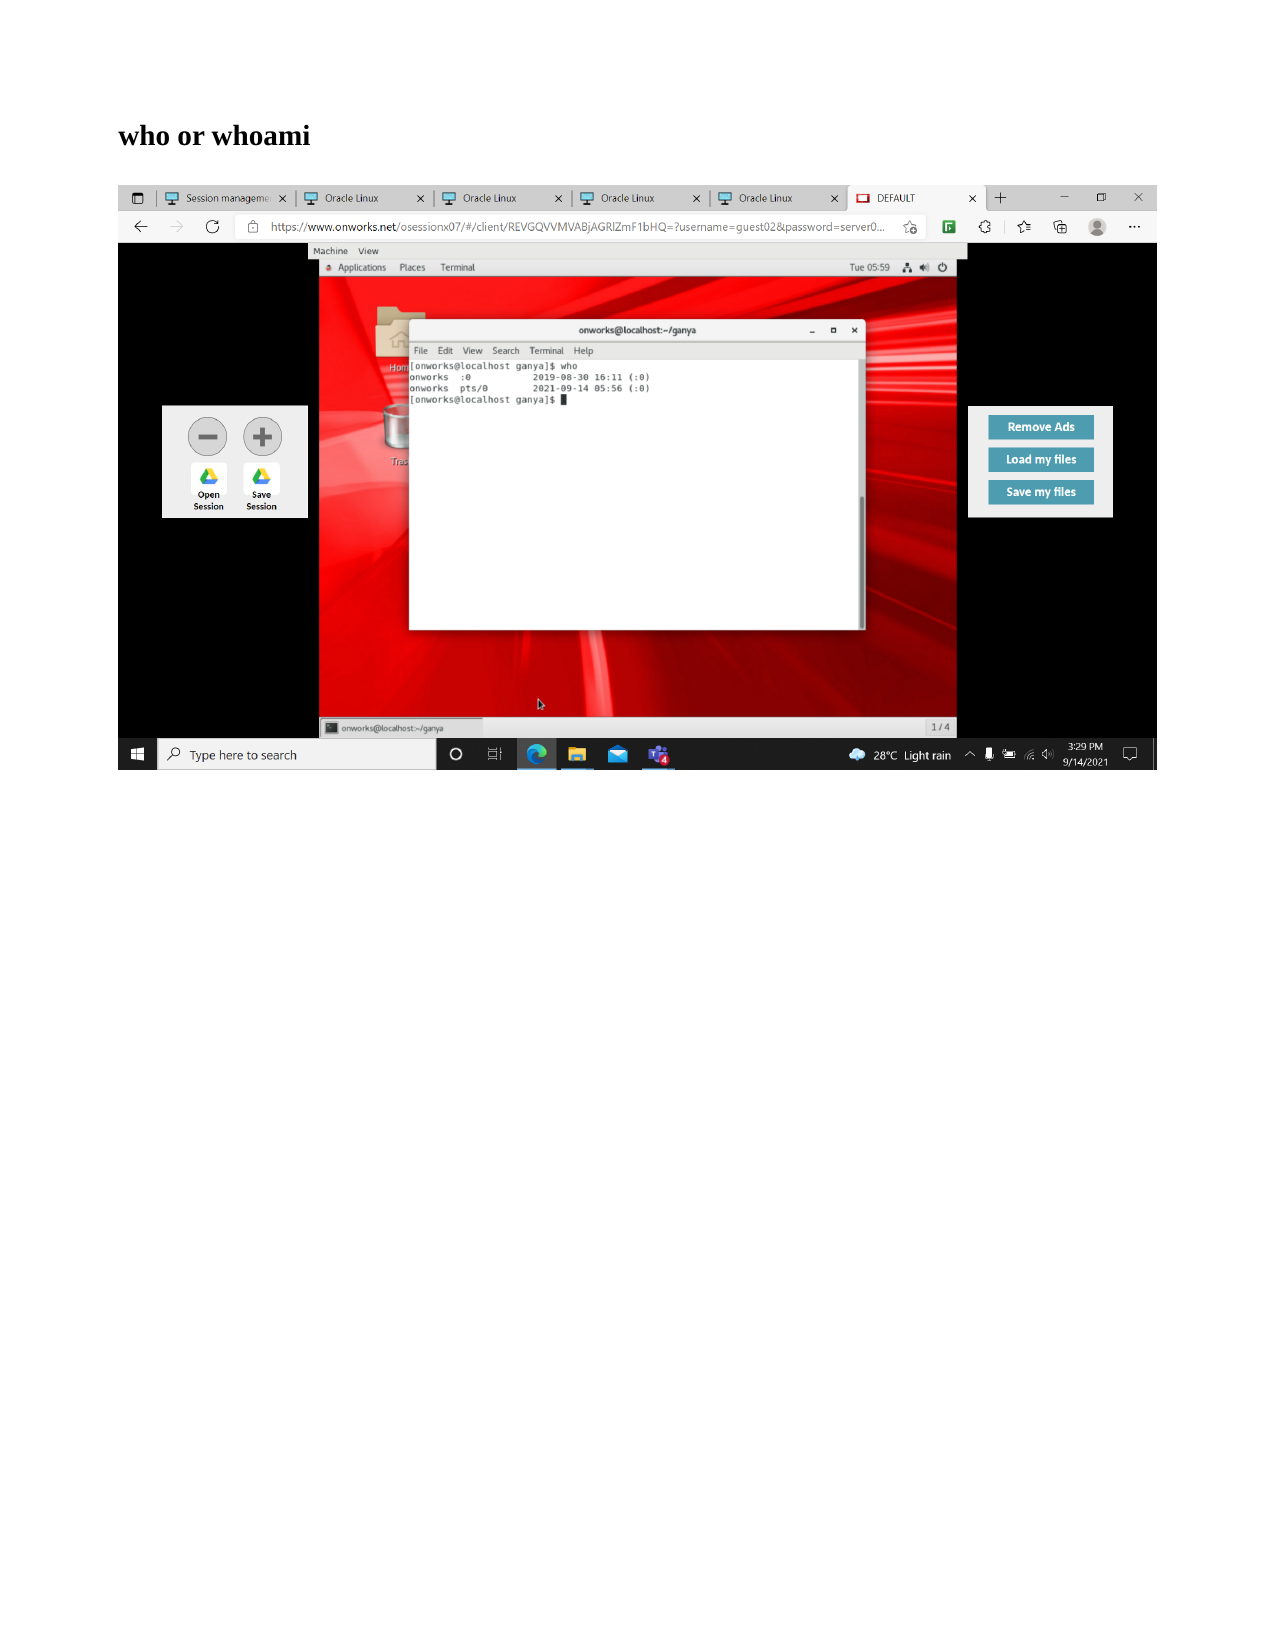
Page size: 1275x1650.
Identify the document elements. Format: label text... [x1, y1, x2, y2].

text who or whoami [118, 118, 1157, 152]
picture [118, 185, 1157, 770]
